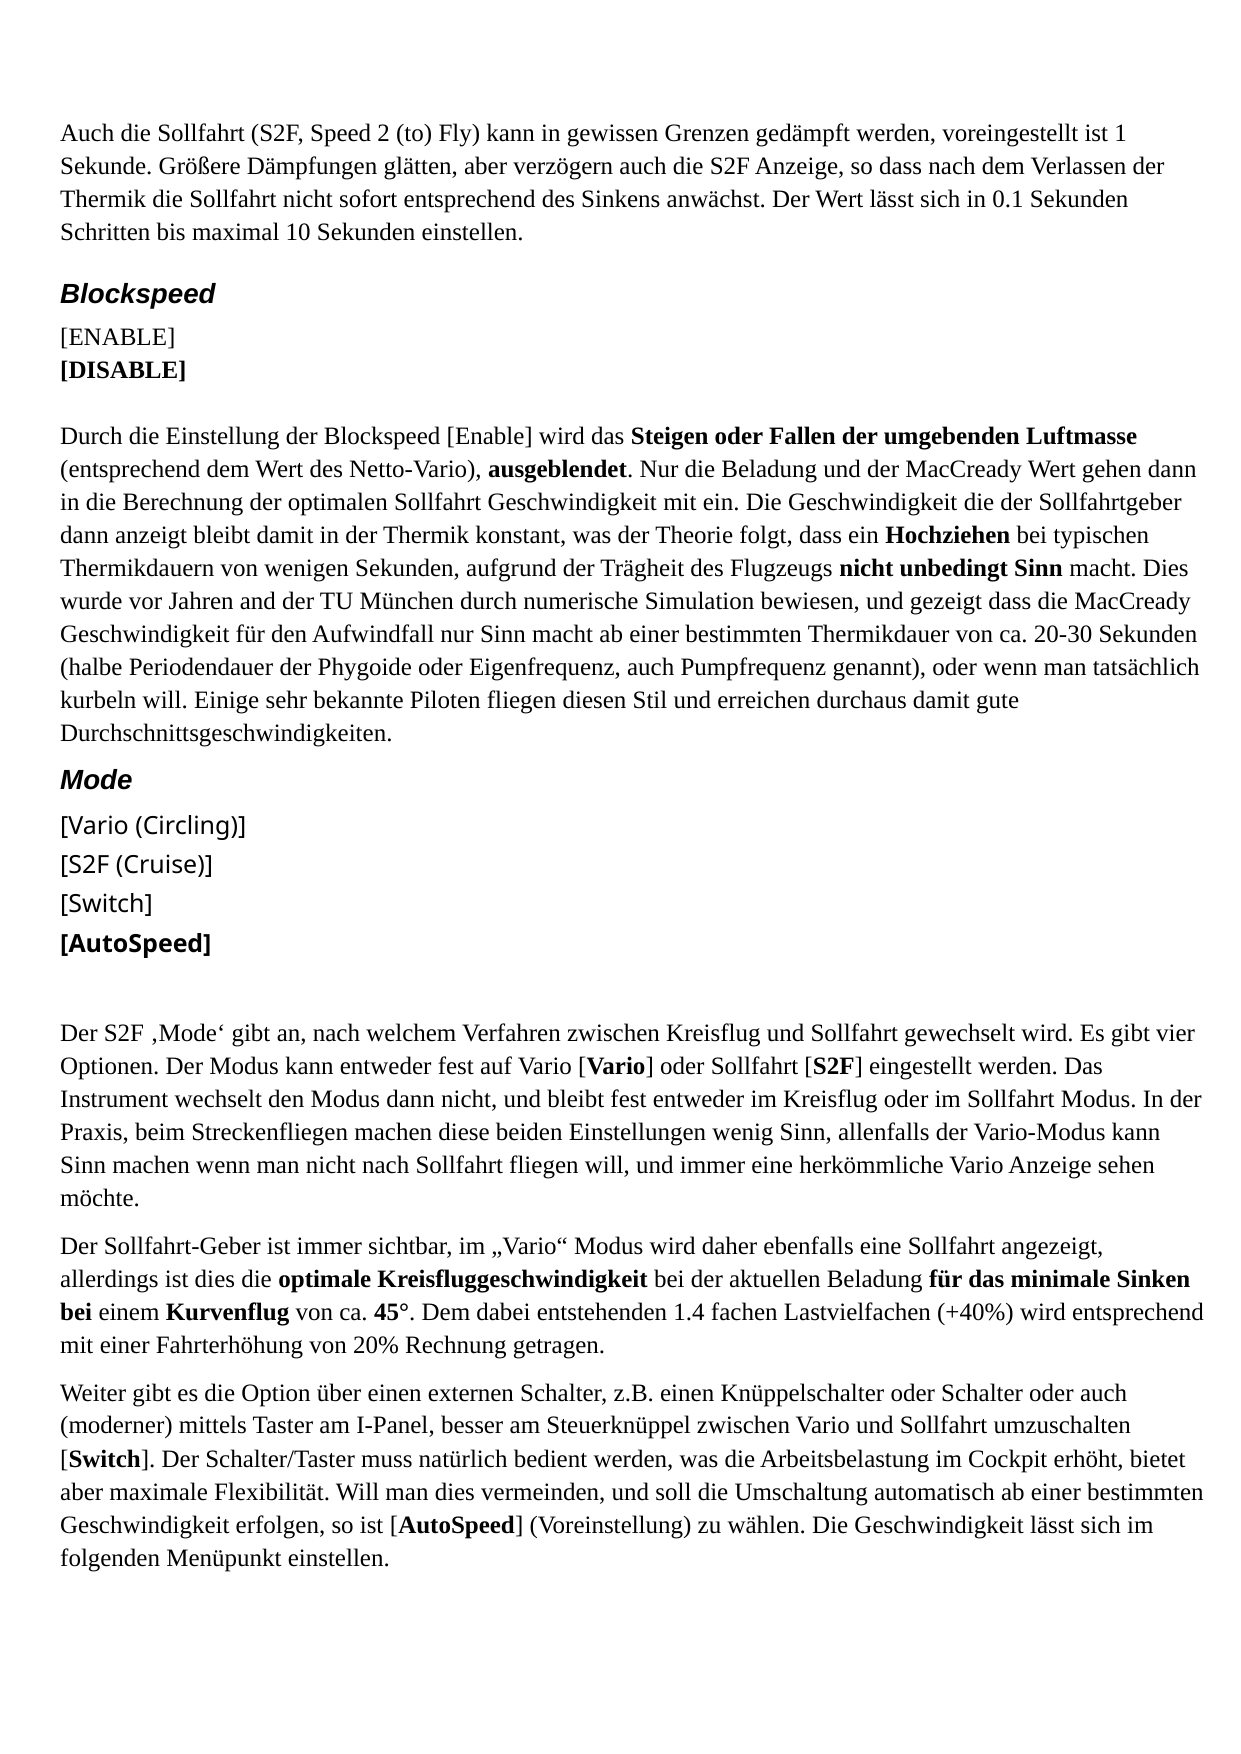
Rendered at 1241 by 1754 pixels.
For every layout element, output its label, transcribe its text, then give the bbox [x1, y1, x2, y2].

text [AutoSpeed] [60, 925, 1207, 959]
subtitle Mode [60, 763, 1207, 795]
text Durch die Einstellung der Blockspeed [Enable] wird das Steigen oder Fallen der umgebenden Luftmasse (entsprechend dem Wert des Netto-Vario), ausgeblendet. Nur die Beladung und der MacCready Wert gehen dann in die Berechnung der optimalen Sollfahrt Geschwindigkeit mit ein. Die Geschwindigkeit die der Sollfahrtgeber dann anzeigt bleibt damit in der Thermik konstant, was der Theorie folgt, dass ein Hochziehen bei typischen Thermikdauern von wenigen Sekunden, aufgrund der Trägheit des Flugzeugs nicht unbedingt Sinn macht. Dies wurde vor Jahren and der TU München durch numerische Simulation bewiesen, und gezeigt dass die MacCready Geschwindigkeit für den Aufwindfall nur Sinn macht ab einer bestimmten Thermikdauer von ca. 20-30 Sekunden (halbe Periodendauer der Phygoide oder Eigenfrequenz, auch Pumpfrequenz genannt), oder wenn man tatsächlich kurbeln will. Einige sehr bekannte Piloten fliegen diesen Stil und erreichen durchaus damit gute Durchschnittsgeschwindigkeiten. [60, 421, 1207, 747]
subtitle Blockspeed [60, 277, 1207, 309]
text [S2F (Cruise)] [60, 847, 1207, 881]
text [DISABLE] [60, 355, 1207, 383]
text Der Sollfahrt-Geber ist immer sichtbar, im „Vario“ Modus wird daher ebenfalls eine Sollfahrt angezeigt, allerdings ist dies die optimale Kreisfluggeschwindigkeit bei der aktuellen Beladung für das minimale Sinken bei einem Kurvenflug von ca. 45°. Dem dabei entstehenden 1.4 fachen Lastvielfachen (+40%) wird entsprechend mit einer Fahrterhöhung von 20% Rechnung getragen. [60, 1231, 1207, 1359]
text [Switch] [60, 886, 1207, 920]
text [Vario (Circling)] [60, 808, 1207, 842]
text Der S2F ‚Mode‘ gibt an, nach welchem Verfahren zwischen Kreisflug und Sollfahrt gewechselt wird. Es gibt vier Optionen. Der Modus kann entweder fest auf Vario [Vario] oder Sollfahrt [S2F] eingestellt werden. Das Instrument wechselt den Modus dann nicht, und bleibt fest entweder im Kreisflug oder im Sollfahrt Modus. In der Praxis, beim Streckenfliegen machen diese beiden Einstellungen wenig Sinn, allenfalls der Vario-Modus kann Sinn machen wenn man nicht nach Sollfahrt fliegen will, und immer eine herkömmliche Vario Anzeige sehen möchte. [60, 1018, 1207, 1212]
text [ENABLE] [60, 322, 1207, 350]
text Auch die Sollfahrt (S2F, Speed 2 (to) Fly) kann in gewissen Grenzen gedämpft werden, voreingestellt ist 1 Sekunde. Größere Dämpfungen glätten, aber verzögern auch die S2F Anzeige, so dass nach dem Verlassen der Thermik die Sollfahrt nicht sofort entsprechend des Sinkens anwächst. Der Wert lässt sich in 0.1 Sekunden Schritten bis maximal 10 Sekunden einstellen. [60, 118, 1207, 246]
text Weiter gibt es die Option über einen externen Schalter, z.B. einen Knüppelschalter oder Schalter oder auch (moderner) mittels Taster am I-Panel, besser am Steuerknüppel zwischen Vario und Sollfahrt umzuschalten [Switch]. Der Schalter/Taster muss natürlich bedient werden, was die Arbeitsbelastung im Cockpit erhöht, bietet aber maximale Flexibilität. Will man dies vermeinden, und soll die Umschaltung automatisch ab einer bestimmten Geschwindigkeit erfolgen, so ist [AutoSpeed] (Voreinstellung) zu wählen. Die Geschwindigkeit lässt sich im folgenden Menüpunkt einstellen. [60, 1378, 1207, 1571]
